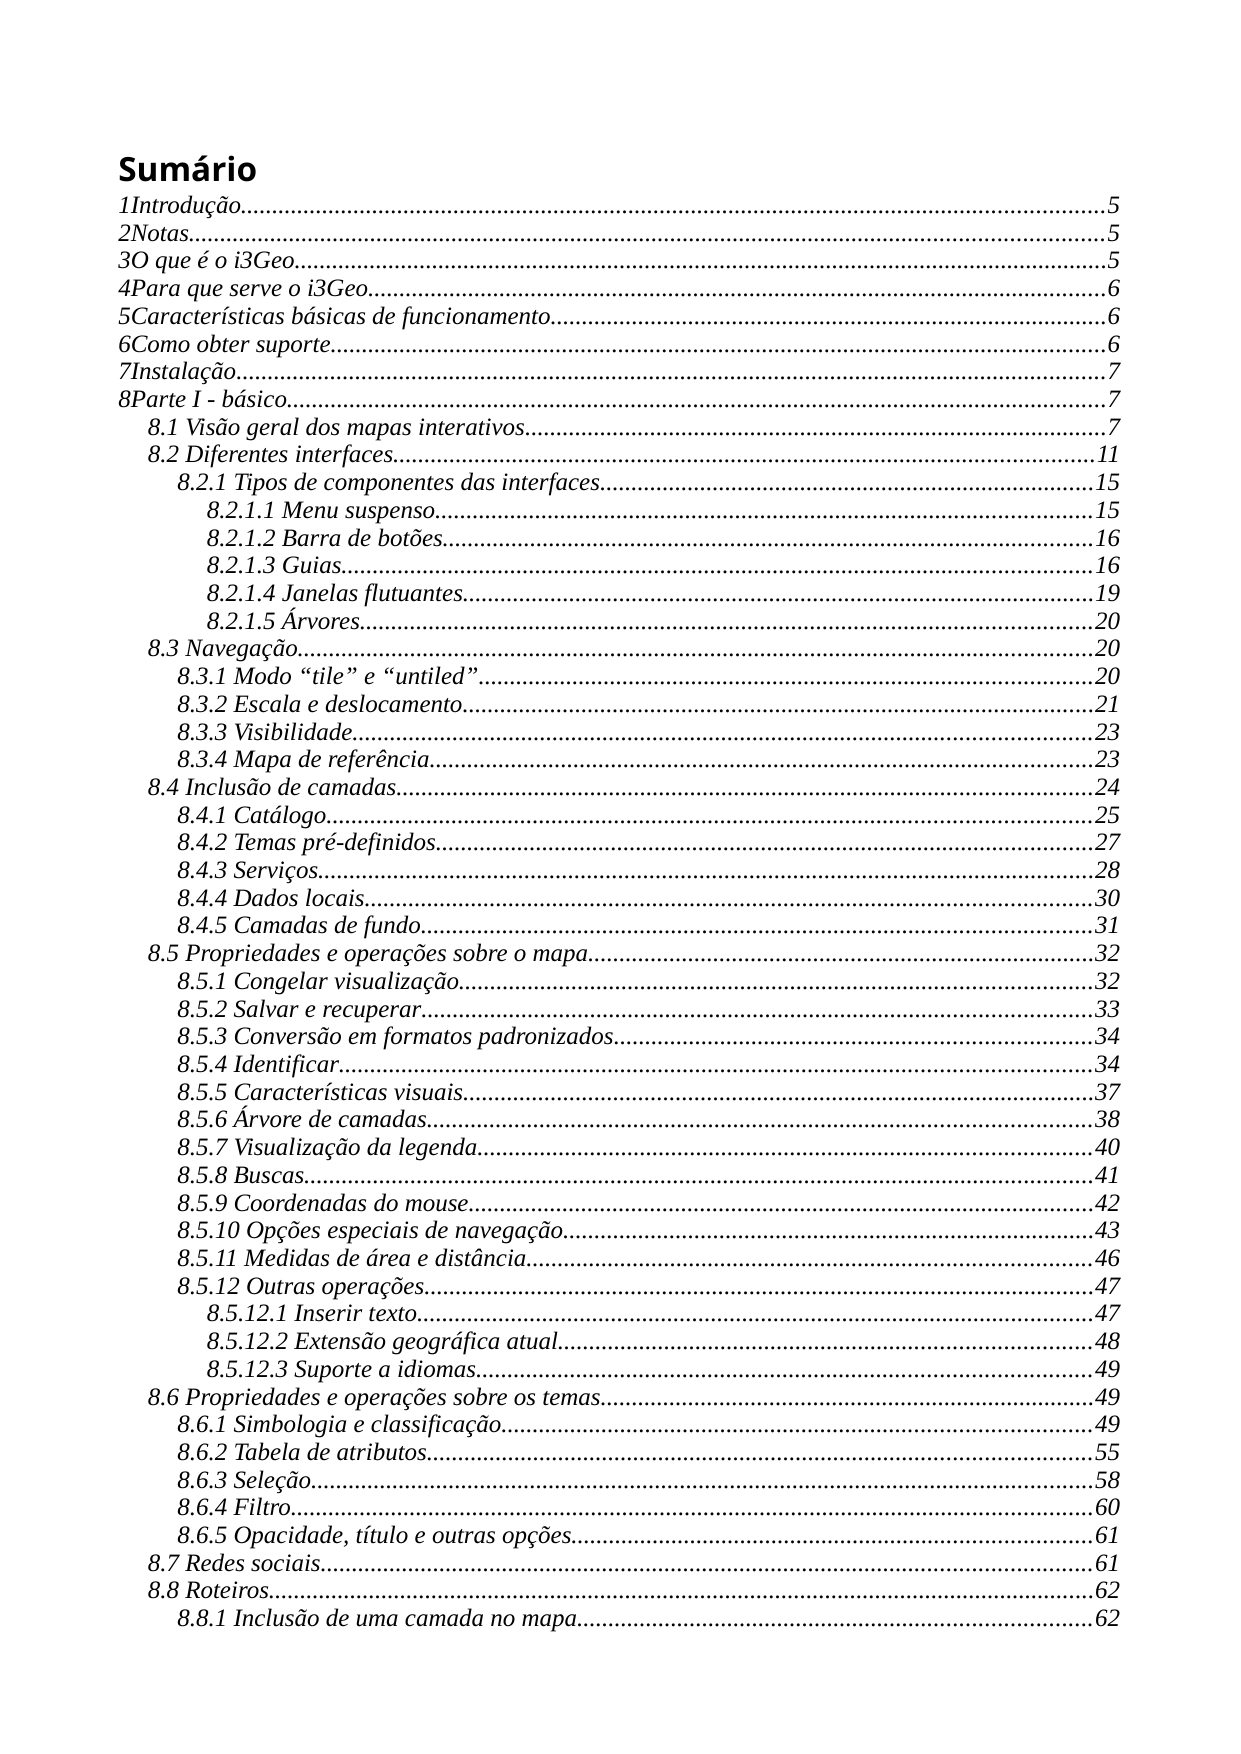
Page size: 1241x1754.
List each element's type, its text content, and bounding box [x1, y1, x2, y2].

text 8.2.1.1 Menu suspenso 15 [207, 496, 1122, 524]
text 8.6.5 Opacidade, título e outras opções 61 [177, 1521, 1122, 1549]
text 8.5.9 Coordenadas do mouse 42 [177, 1189, 1122, 1216]
text 6Como obter suporte 6 [118, 330, 1122, 357]
text 8.3.3 Visibilidade 23 [177, 718, 1122, 745]
text 8.7 Redes sociais 61 [148, 1549, 1122, 1577]
text 8.2 Diferentes interfaces 11 [148, 441, 1122, 468]
text 8.6.3 Seleção 58 [177, 1466, 1122, 1493]
text 8.5.11 Medidas de área e distância 46 [177, 1244, 1122, 1272]
text 8.5.7 Visualização da legenda 40 [177, 1133, 1122, 1161]
text 8.2.1 Tipos de componentes das interfaces 15 [177, 468, 1122, 496]
text 8.5.5 Características visuais 37 [177, 1078, 1122, 1106]
text 8.5.2 Salvar e recuperar 33 [177, 995, 1122, 1022]
text 8.5.12 Outras operações 47 [177, 1272, 1122, 1299]
text 8.5.8 Buscas 41 [177, 1161, 1122, 1189]
text 8.5.4 Identificar 34 [177, 1050, 1122, 1078]
text 8.5.3 Conversão em formatos padronizados 34 [177, 1022, 1122, 1050]
text 8.4.4 Dados locais 30 [177, 884, 1122, 912]
text 4Para que serve o i3Geo 6 [118, 274, 1122, 302]
text 8.2.1.2 Barra de botões 16 [207, 524, 1122, 551]
text 8.4.2 Temas pré-definidos 27 [177, 828, 1122, 856]
text 1Introdução 5 [118, 191, 1122, 219]
text 8.3.1 Modo “tile” e “untiled” 20 [177, 662, 1122, 690]
text 7Instalação 7 [118, 357, 1122, 385]
text 8.4.5 Camadas de fundo 31 [177, 912, 1122, 939]
text 8.3 Navegação 20 [148, 634, 1122, 662]
subtitle Sumário [118, 146, 1122, 191]
text 5Características básicas de funcionamento 6 [118, 302, 1122, 330]
text 8.5.1 Congelar visualização 32 [177, 967, 1122, 995]
text 8.6 Propriedades e operações sobre os temas 49 [148, 1383, 1122, 1410]
text 8.5.12.3 Suporte a idiomas 49 [207, 1355, 1122, 1383]
text 8.5.12.1 Inserir texto 47 [207, 1299, 1122, 1327]
text 8.8 Roteiros 62 [148, 1577, 1122, 1604]
text 8.4.1 Catálogo 25 [177, 801, 1122, 828]
text 8.5.12.2 Extensão geográfica atual 48 [207, 1327, 1122, 1355]
text 8.5.10 Opções especiais de navegação 43 [177, 1216, 1122, 1244]
text 8.6.4 Filtro 60 [177, 1493, 1122, 1521]
text 8.6.1 Simbologia e classificação 49 [177, 1410, 1122, 1438]
text 8.8.1 Inclusão de uma camada no mapa 62 [177, 1604, 1122, 1632]
text 8.5 Propriedades e operações sobre o mapa 32 [148, 939, 1122, 967]
text 8.5.6 Árvore de camadas 38 [177, 1106, 1122, 1133]
text 8.4 Inclusão de camadas 24 [148, 773, 1122, 801]
text 2Notas 5 [118, 219, 1122, 247]
text 8Parte I - básico 7 [118, 385, 1122, 413]
text 8.2.1.3 Guias 16 [207, 551, 1122, 579]
text 8.3.2 Escala e deslocamento 21 [177, 690, 1122, 718]
text 8.6.2 Tabela de atributos 55 [177, 1438, 1122, 1466]
text 8.4.3 Serviços 28 [177, 856, 1122, 884]
text 8.2.1.5 Árvores 20 [207, 607, 1122, 634]
text 3O que é o i3Geo 5 [118, 247, 1122, 274]
text 8.3.4 Mapa de referência 23 [177, 745, 1122, 773]
text 8.2.1.4 Janelas flutuantes 19 [207, 579, 1122, 607]
text 8.1 Visão geral dos mapas interativos 7 [148, 413, 1122, 441]
